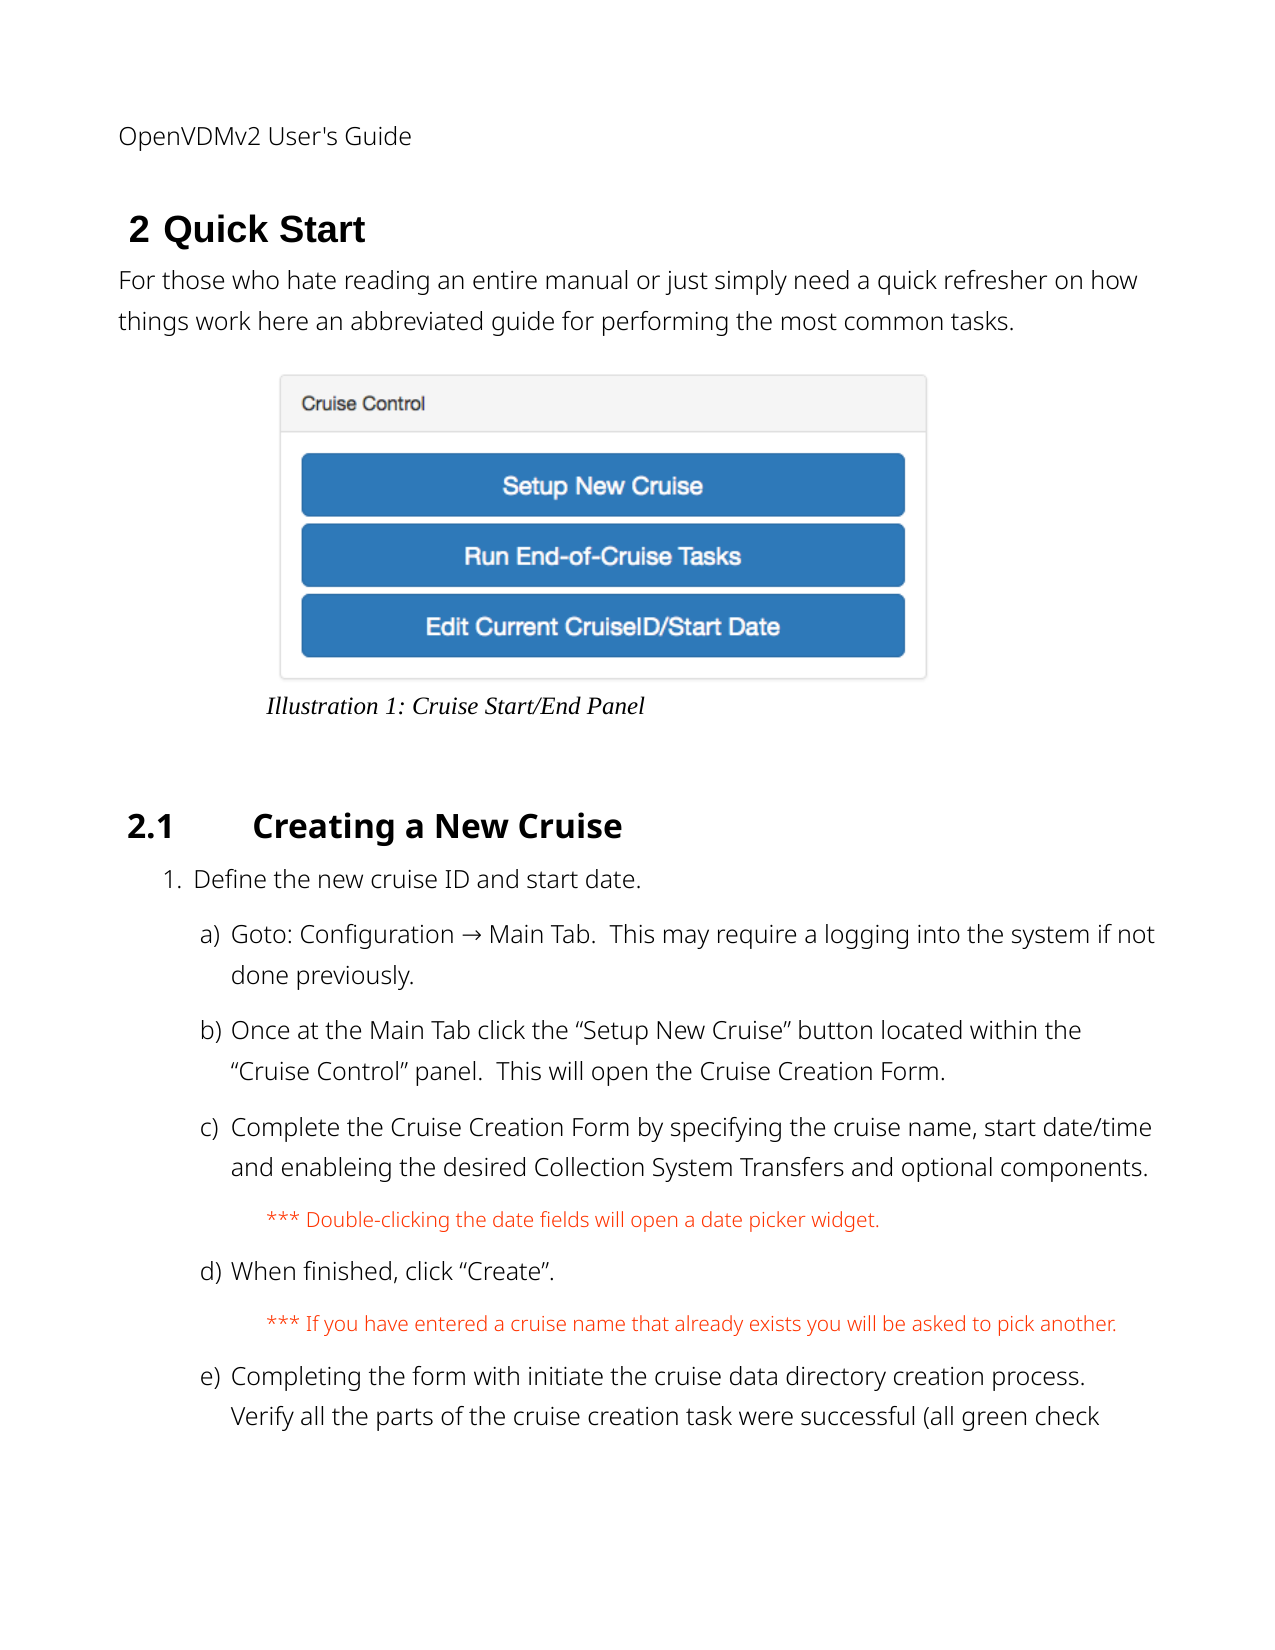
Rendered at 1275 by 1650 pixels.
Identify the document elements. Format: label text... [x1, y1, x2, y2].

subtitle Creating a New Cruise [118, 803, 1157, 849]
list Goto: Configuration → Main Tab. This may require a logging into the system if not done previously. [193, 917, 1157, 992]
list When finished, click “Create”. [193, 1254, 1157, 1288]
list Complete the Cruise Creation Form by specifying the cruise name, start date/time and enableing the desired Collection System Transfers and optional components. [193, 1109, 1157, 1184]
list Completing the form with initiate the cruise data directory creation process. Verify all the parts of the cruise creation task were successful (all green check [193, 1358, 1157, 1433]
picture [266, 365, 941, 692]
text *** Double-clicking the date fields will open a date picker widget. [266, 1205, 1157, 1234]
list Define the new cruise ID and start date. [156, 861, 1157, 895]
list Once at the Main Tab click the “Setup New Cruise” button located within the “Cruise Control” panel. This will open the Cruise Creation Form. [193, 1013, 1157, 1088]
text Illustration 1: Cruise Start/End Panel [266, 692, 940, 720]
text For those who hate reading an entire manual or just simply need a quick refresher on how things work here an abbreviated guide for performing the most common tasks. [118, 263, 1157, 338]
subtitle Quick Start [118, 207, 1157, 250]
text *** If you have entered a cruise name that already exists you will be asked to pick another. [266, 1309, 1157, 1338]
